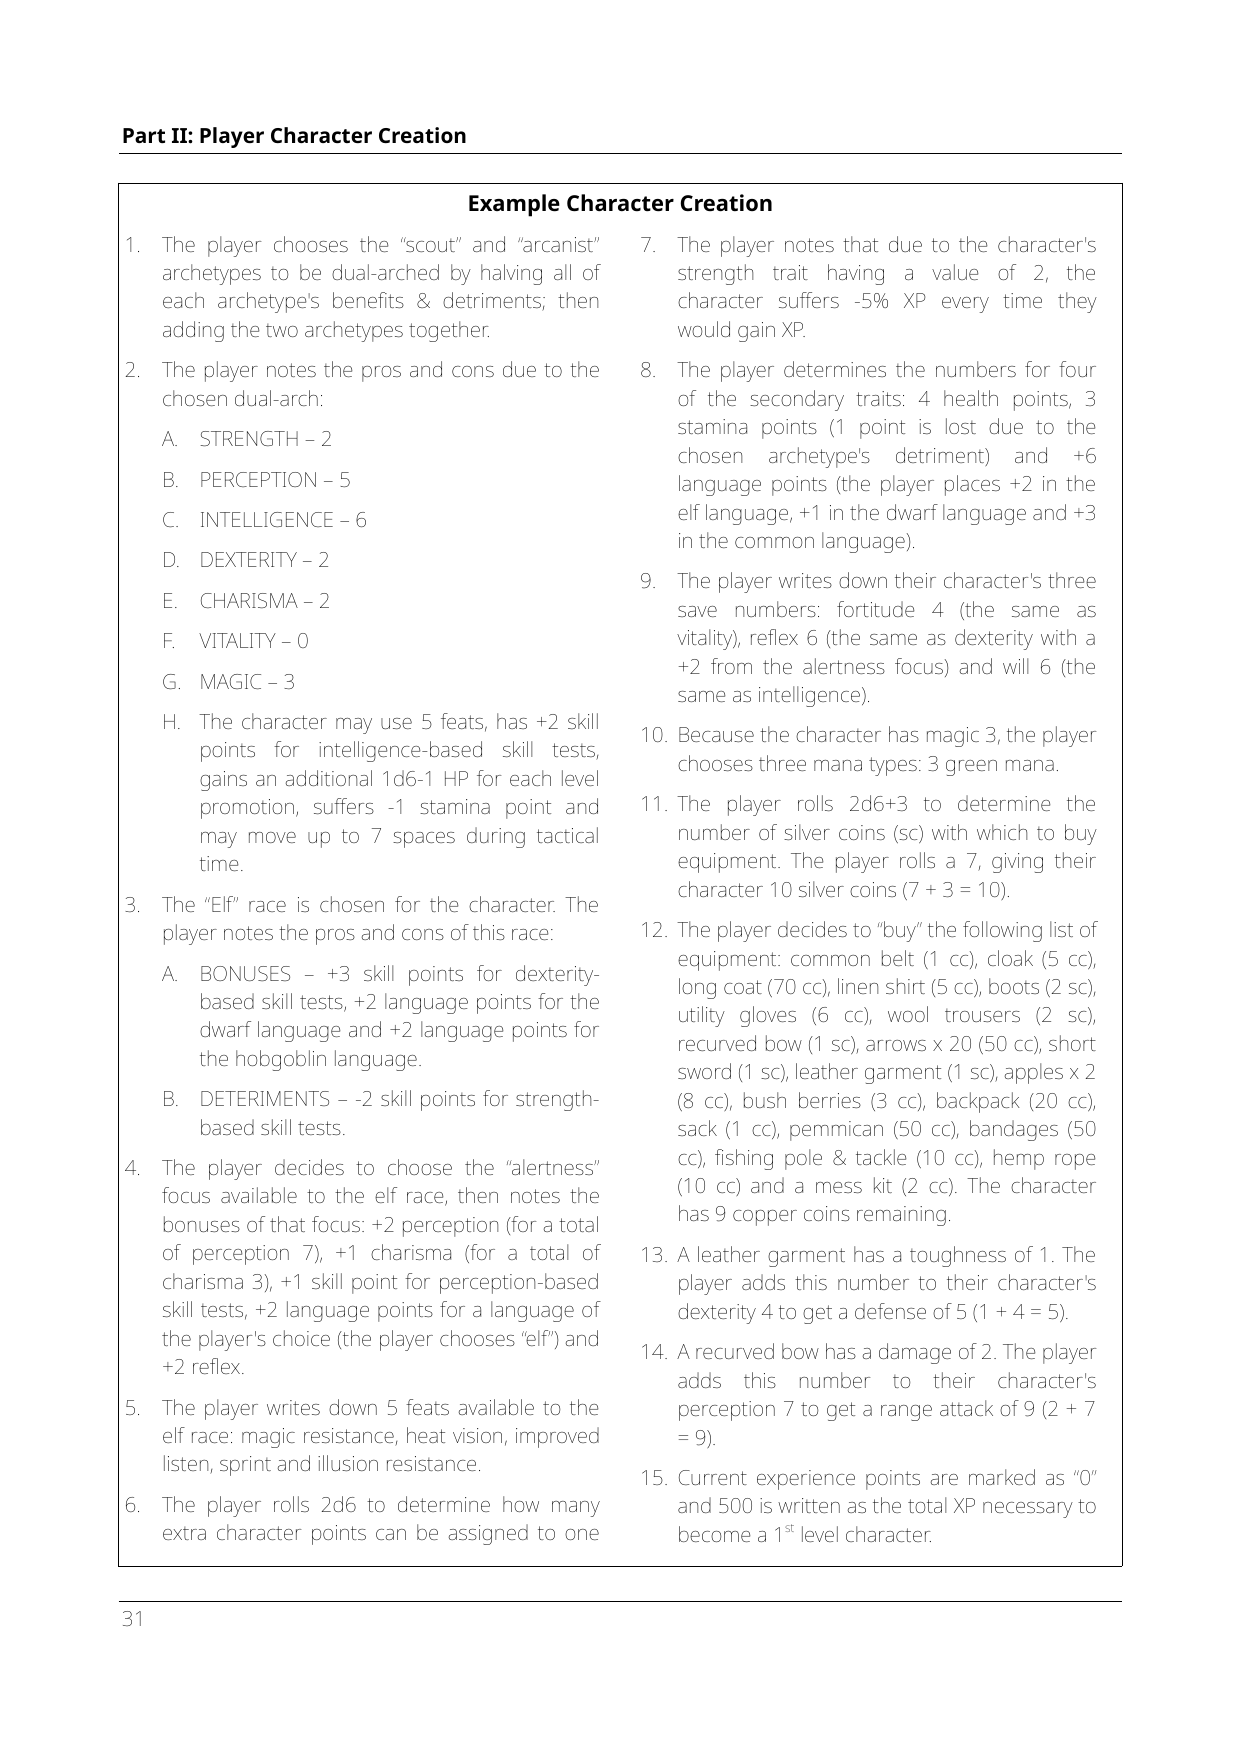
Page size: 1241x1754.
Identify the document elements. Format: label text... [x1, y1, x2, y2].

table_cell [606, 224, 634, 1566]
table_cell The player notes that due to the character's strength trait having a value of 2, the character suffers -5% XP every time they would gain XP. The player determines the numbers for four of the secondary traits: 4 health points, 3 stamina points (1 point is lost due to the chosen archetype's detriment) and +6 language points (the player places +2 in the elf language, +1 in the dwarf language and +3 in the common language). The player writes down their character's three save numbers: fortitude 4 (the same as vitality), reflex 6 (the same as dexterity with a +2 from the alertness focus) and will 6 (the same as intelligence). Because the character has magic 3, the player chooses three mana types: 3 green mana. The player rolls 2d6+3 to determine the number of silver coins (sc) with which to buy equipment. The player rolls a 7, giving their character 10 silver coins (7 + 3 = 10). The player decides to “buy” the following list of equipment: common belt (1 cc), cloak (5 cc), long coat (70 cc), linen shirt (5 cc), boots (2 sc), utility gloves (6 cc), wool trousers (2 sc), recurved bow (1 sc), arrows x 20 (50 cc), short sword (1 sc), leather garment (1 sc), apples x 2 (8 cc), bush berries (3 cc), backpack (20 cc), sack (1 cc), pemmican (50 cc), bandages (50 cc), fishing pole & tackle (10 cc), hemp rope (10 cc) and a mess kit (2 cc). The character has 9 copper coins remaining. A leather garment has a toughness of 1. The player adds this number to their character's dexterity 4 to get a defense of 5 (1 + 4 = 5). A recurved bow has a damage of 2. The player adds this number to their character's perception 7 to get a range attack of 9 (2 + 7 = 9). Current experience points are marked as “0” and 500 is written as the total XP necessary to become a 1st level character. The player decides the character will begin with 12 good alignment points and makes note of this on the sheet of paper. The player decides the character is a wood elf named “Arinor” who is a hunter & druid that lives off the land in a nearby forest. [634, 224, 1103, 1566]
table_cell [1103, 224, 1122, 1566]
table_cell The player chooses the “scout” and “arcanist” archetypes to be dual-arched by halving all of each archetype's benefits & detriments; then adding the two archetypes together. The player notes the pros and cons due to the chosen dual-arch: STRENGTH – 2 PERCEPTION – 5 INTELLIGENCE – 6 DEXTERITY – 2 CHARISMA – 2 VITALITY – 0 MAGIC – 3 The character may use 5 feats, has +2 skill points for intelligence-based skill tests, gains an additional 1d6-1 HP for each level promotion, suffers -1 stamina point and may move up to 7 spaces during tactical time. The “Elf” race is chosen for the character. The player notes the pros and cons of this race: BONUSES – +3 skill points for dexterity-based skill tests, +2 language points for the dwarf language and +2 language points for the hobgoblin language. DETERIMENTS – -2 skill points for strength-based skill tests. The player decides to choose the “alertness” focus available to the elf race, then notes the bonuses of that focus: +2 perception (for a total of perception 7), +1 charisma (for a total of charisma 3), +1 skill point for perception-based skill tests, +2 language points for a language of the player's choice (the player chooses “elf”) and +2 reflex. The player writes down 5 feats available to the elf race: magic resistance, heat vision, improved listen, sprint and illusion resistance. The player rolls 2d6 to determine how many extra character points can be assigned to one or more of the character's primary traits (with no trait–other than magic–having less than 1 point and no trait–including magic–having more than 10 points). The player rolls a 7 and divides the points as follows: +4 vitality, +1 charisma and +2 dexterity. [119, 224, 606, 1566]
table_header Example Character Creation [119, 184, 1122, 224]
